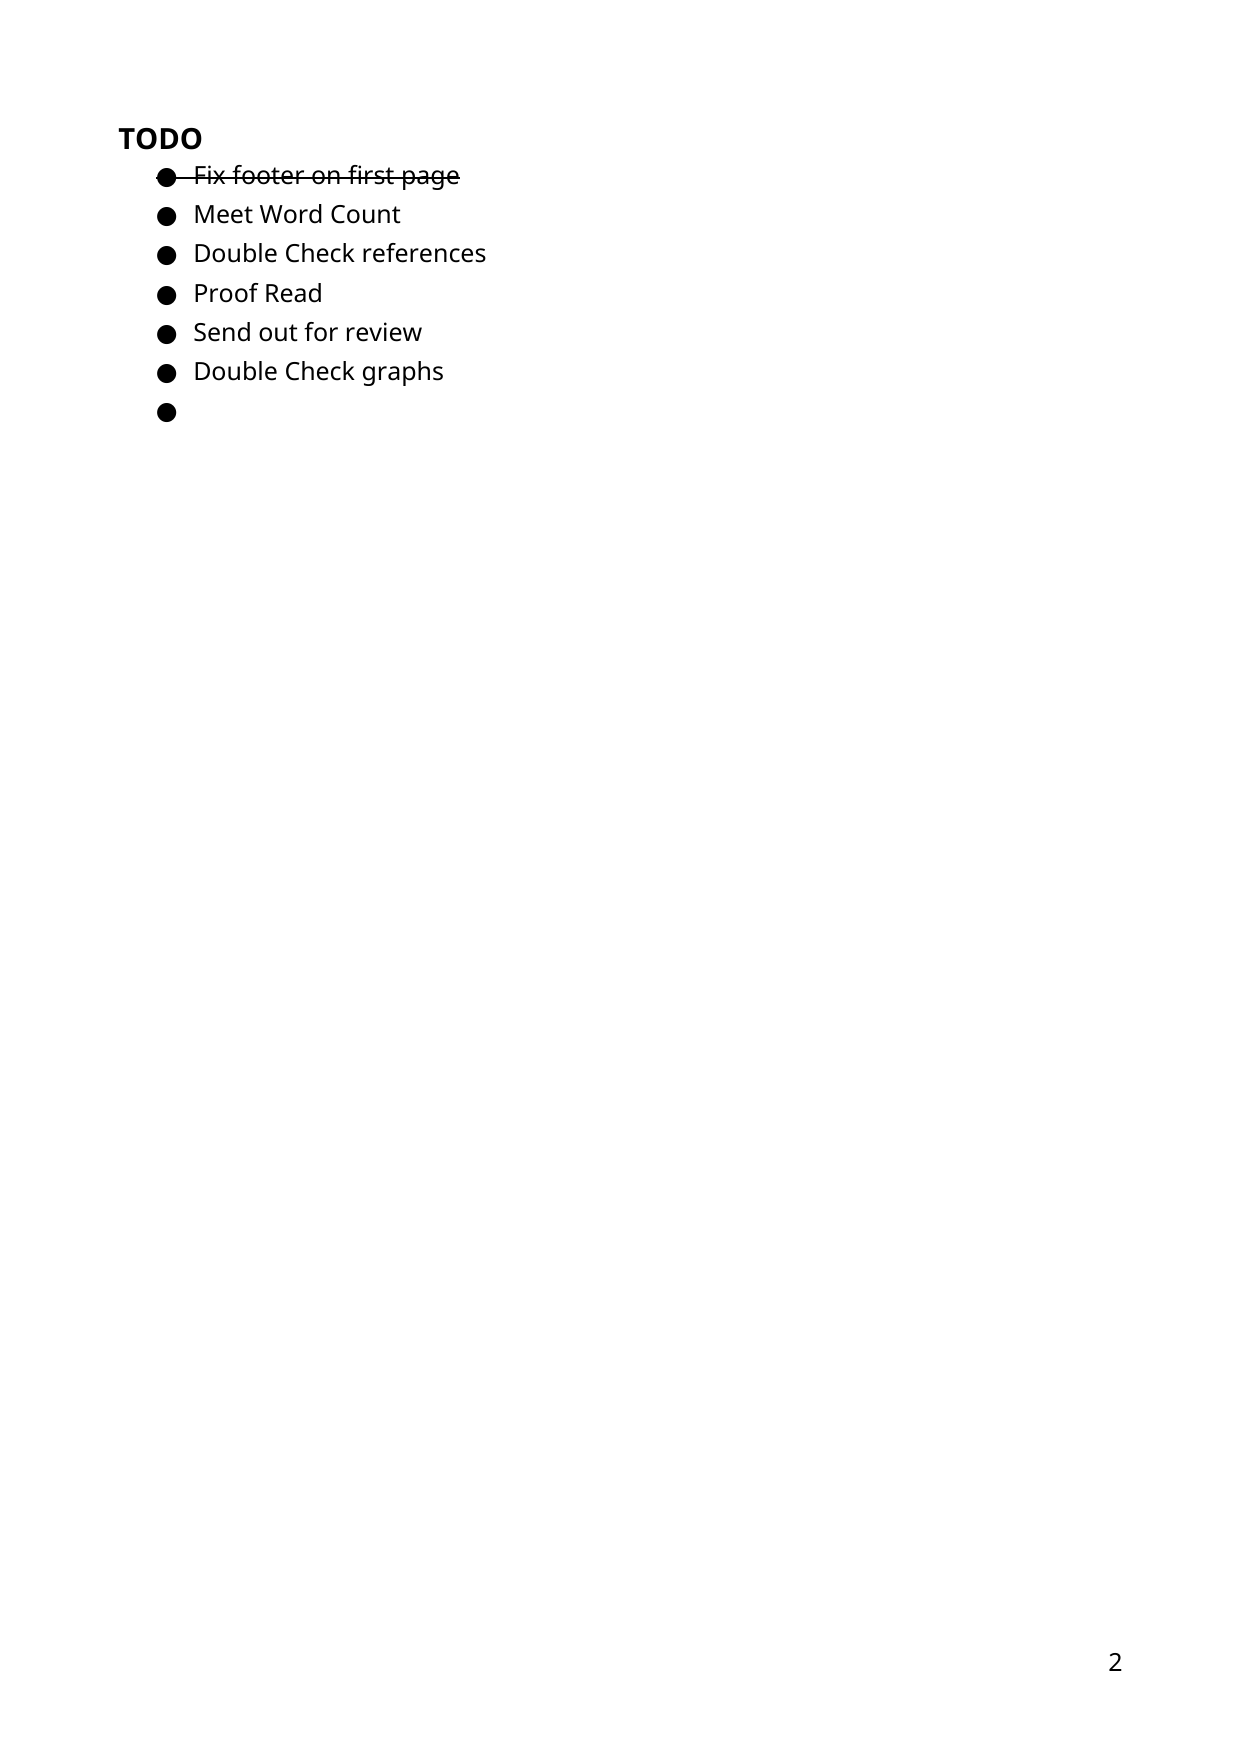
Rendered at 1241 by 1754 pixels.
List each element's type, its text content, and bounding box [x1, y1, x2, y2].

subtitle TODO [118, 118, 1122, 158]
list Send out for review [156, 314, 1122, 348]
list Fix footer on first page [156, 158, 1122, 192]
list Double Check references [156, 236, 1122, 270]
list Double Check graphs [156, 353, 1122, 388]
list Meet Word Count [156, 197, 1122, 231]
list Proof Read [156, 275, 1122, 309]
